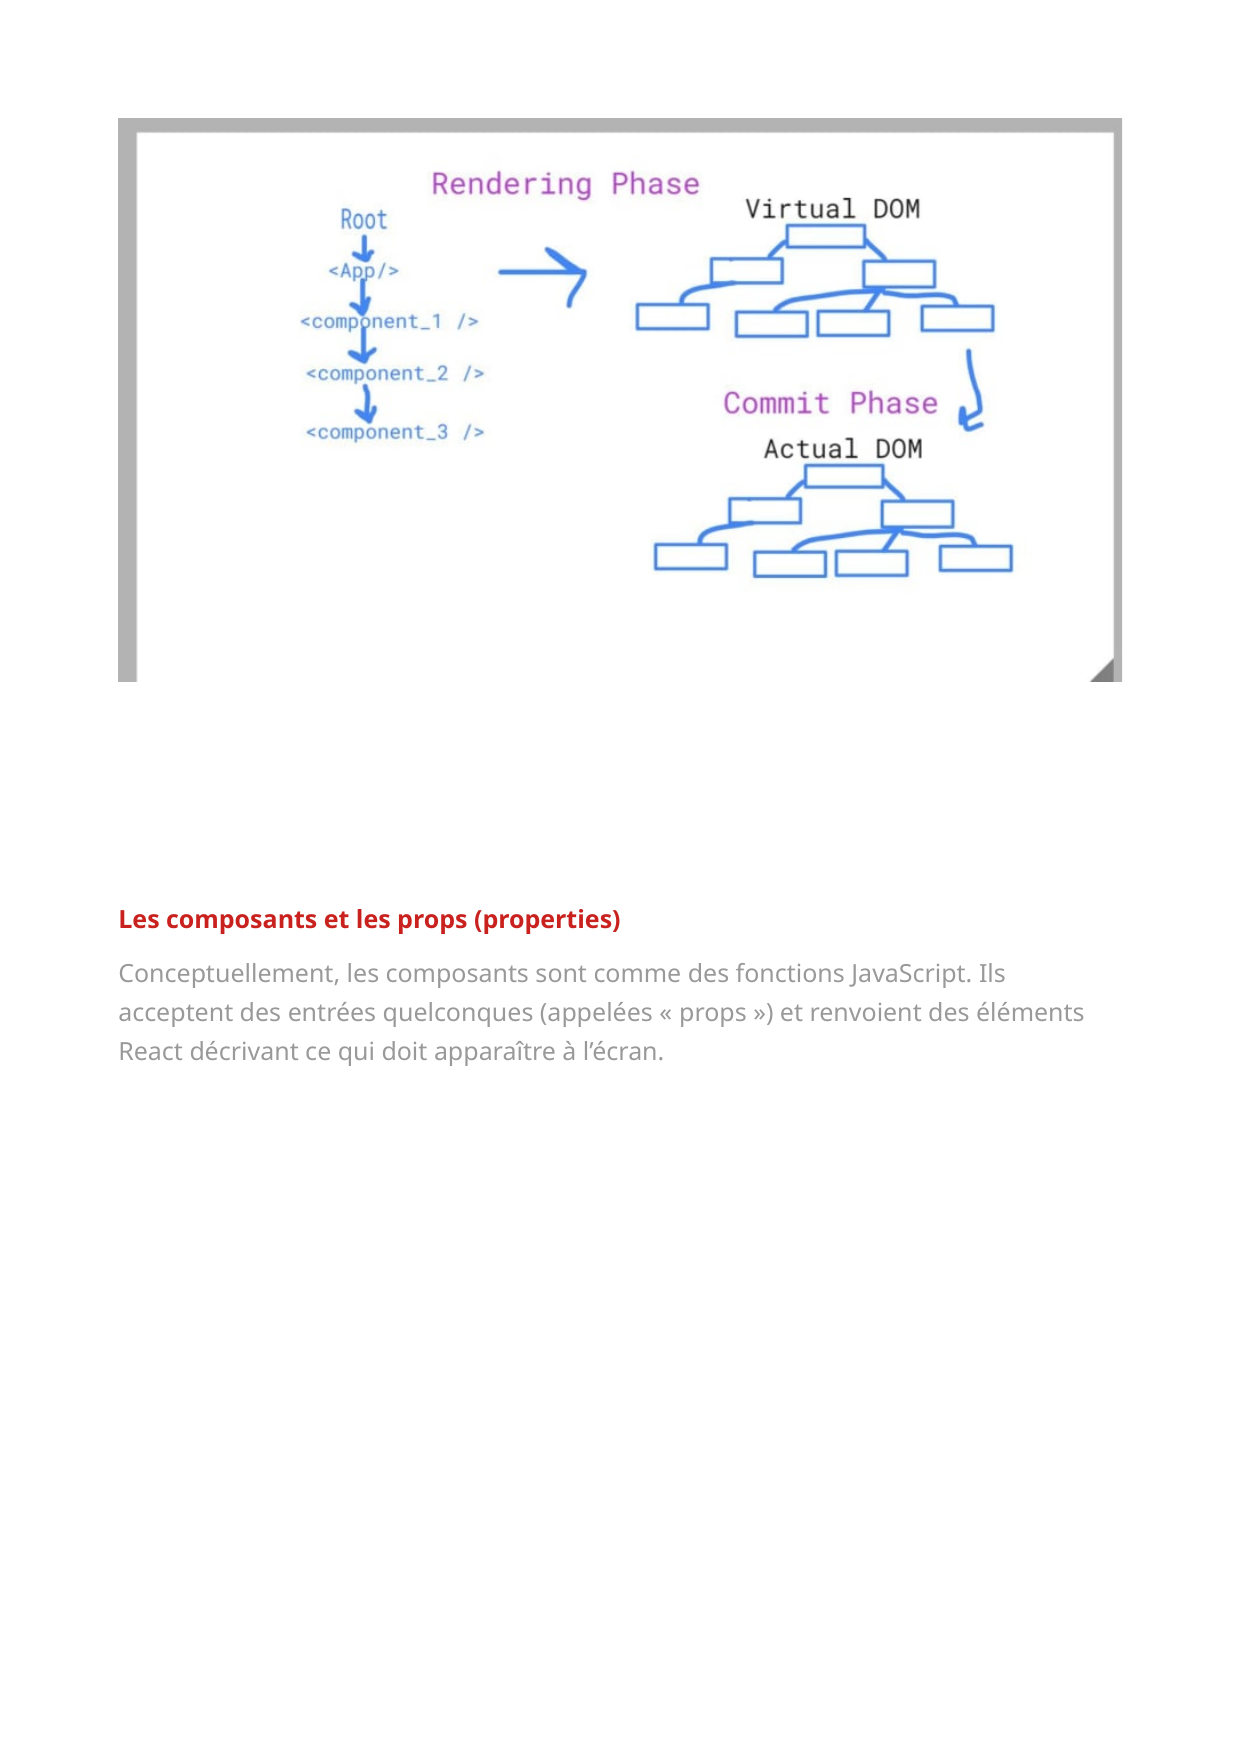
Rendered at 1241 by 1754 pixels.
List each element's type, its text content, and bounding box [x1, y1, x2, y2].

text Conceptuellement, les composants sont comme des fonctions JavaScript. Ils acceptent des entrées quelconques (appelées « props ») et renvoient des éléments React décrivant ce qui doit apparaître à l’écran. [118, 956, 1122, 1068]
picture [118, 118, 1123, 682]
text Les composants et les props (properties) [118, 902, 1122, 936]
